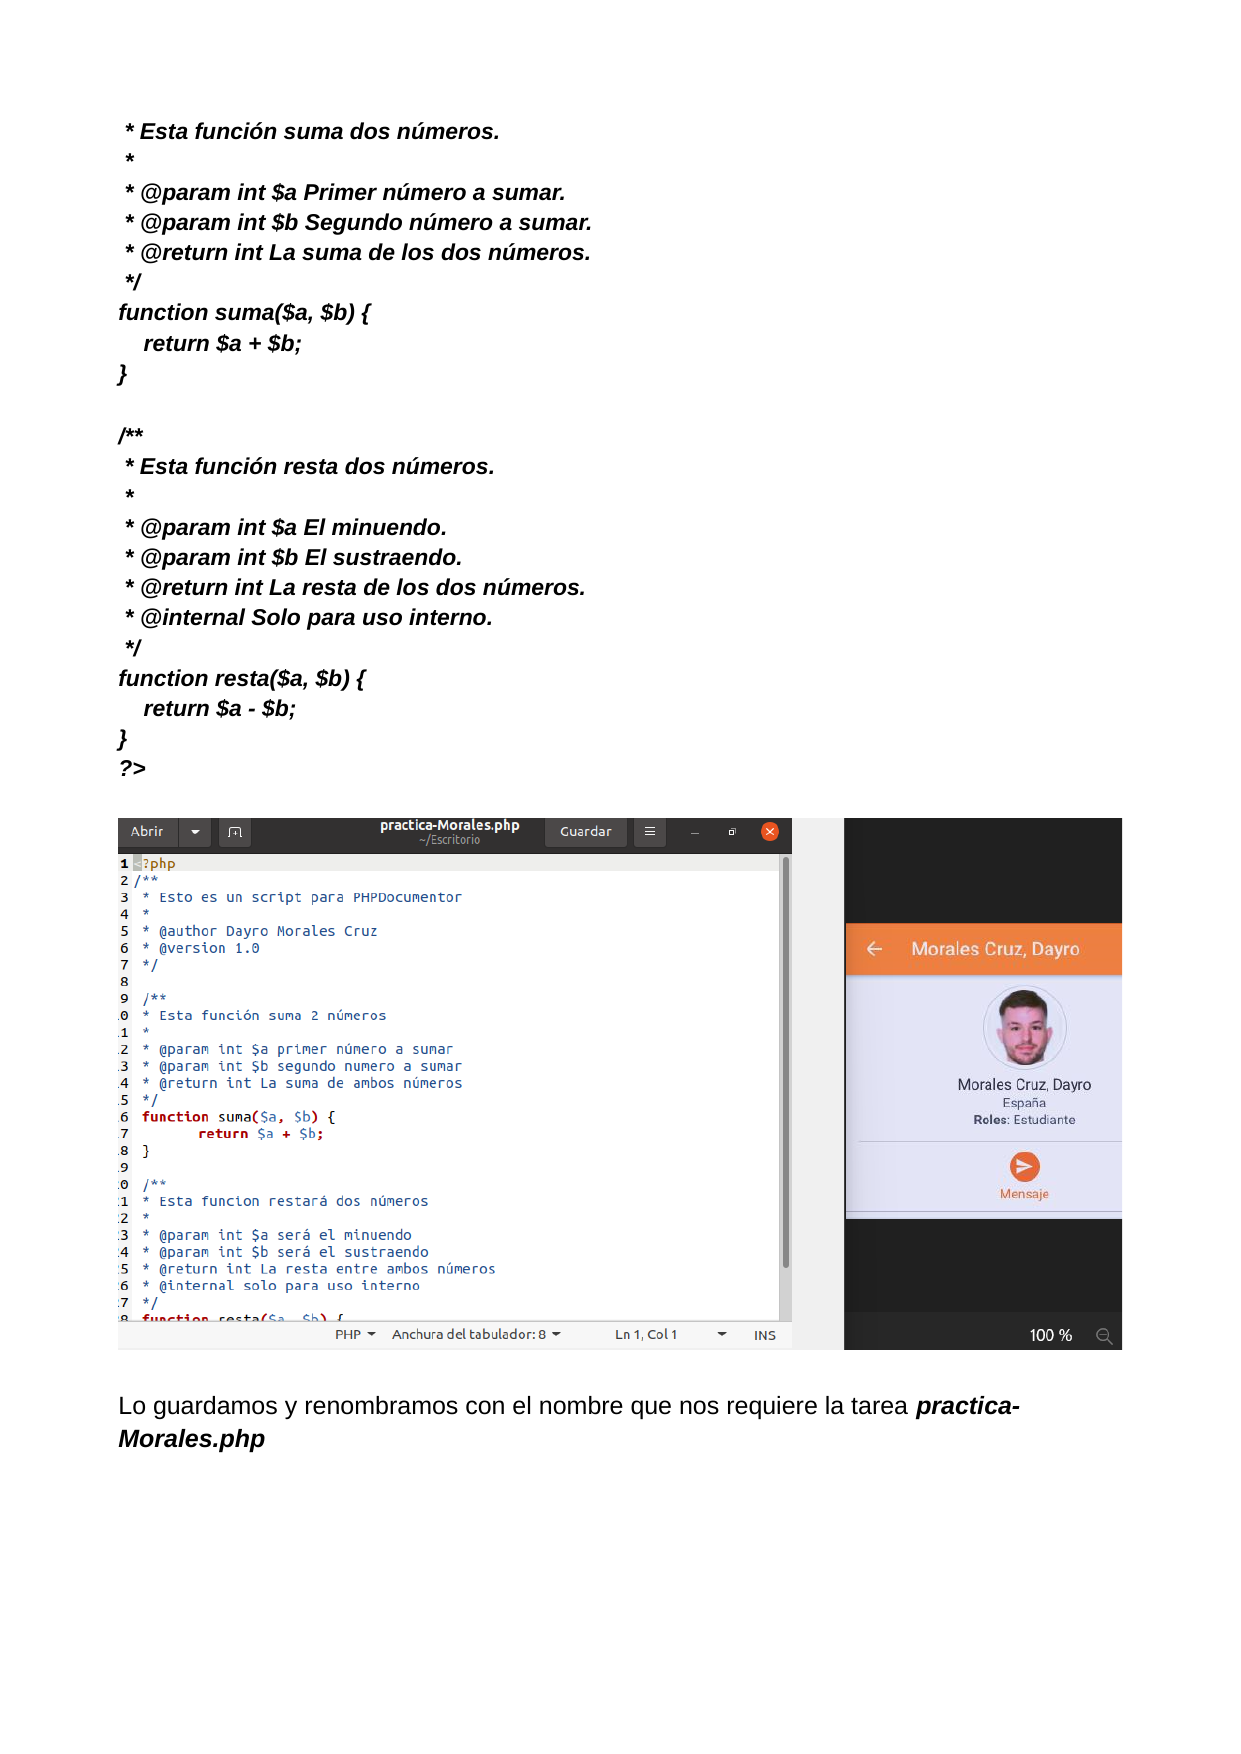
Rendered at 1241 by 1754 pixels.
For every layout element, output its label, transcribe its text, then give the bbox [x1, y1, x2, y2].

text return $a - $b; [118, 695, 1122, 721]
text * [118, 483, 1122, 510]
text * @param int $b Segundo número a sumar. [118, 209, 1122, 235]
text * Esta función suma dos números. [118, 118, 1122, 144]
text * @return int La suma de los dos números. [118, 239, 1122, 265]
text function suma($a, $b) { [118, 299, 1122, 326]
text */ [118, 269, 1122, 296]
text } [118, 725, 1122, 751]
text /** [118, 423, 1122, 449]
text */ [118, 634, 1122, 661]
text * @return int La resta de los dos números. [118, 574, 1122, 600]
text ?> [118, 755, 1122, 782]
text * @param int $a Primer número a sumar. [118, 178, 1122, 205]
text * [118, 148, 1122, 175]
text } [118, 360, 1122, 386]
text function resta($a, $b) { [118, 665, 1122, 691]
text Lo guardamos y renombramos con el nombre que nos requiere la tarea practica-Morales.php [118, 1391, 1122, 1453]
text * @param int $a El minuendo. [118, 514, 1122, 540]
text * @internal Solo para uso interno. [118, 604, 1122, 631]
text * @param int $b El sustraendo. [118, 544, 1122, 570]
text return $a + $b; [118, 329, 1122, 356]
text * Esta función resta dos números. [118, 453, 1122, 479]
picture [118, 818, 1123, 1350]
